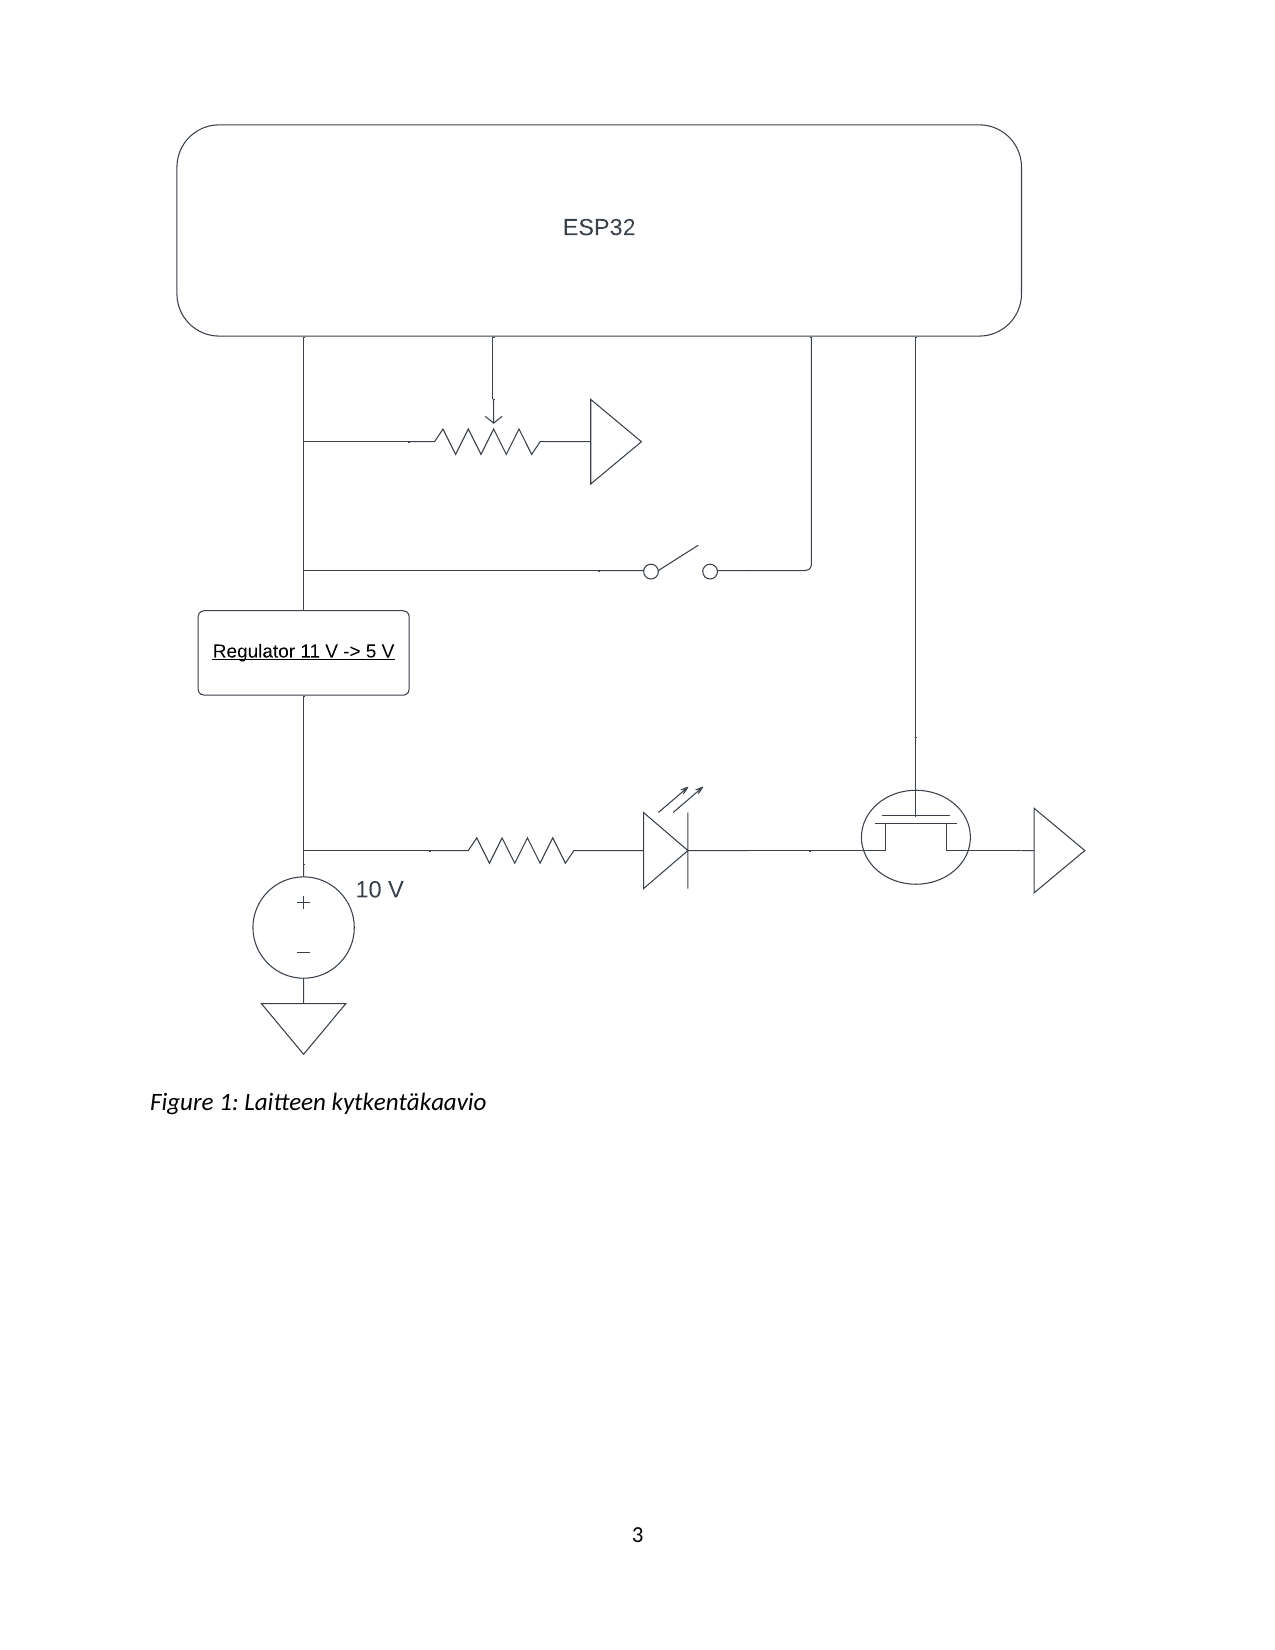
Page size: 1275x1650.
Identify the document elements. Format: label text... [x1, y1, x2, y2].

text Figure 1: Laitteen kytkentäkaavio [150, 1072, 1125, 1117]
